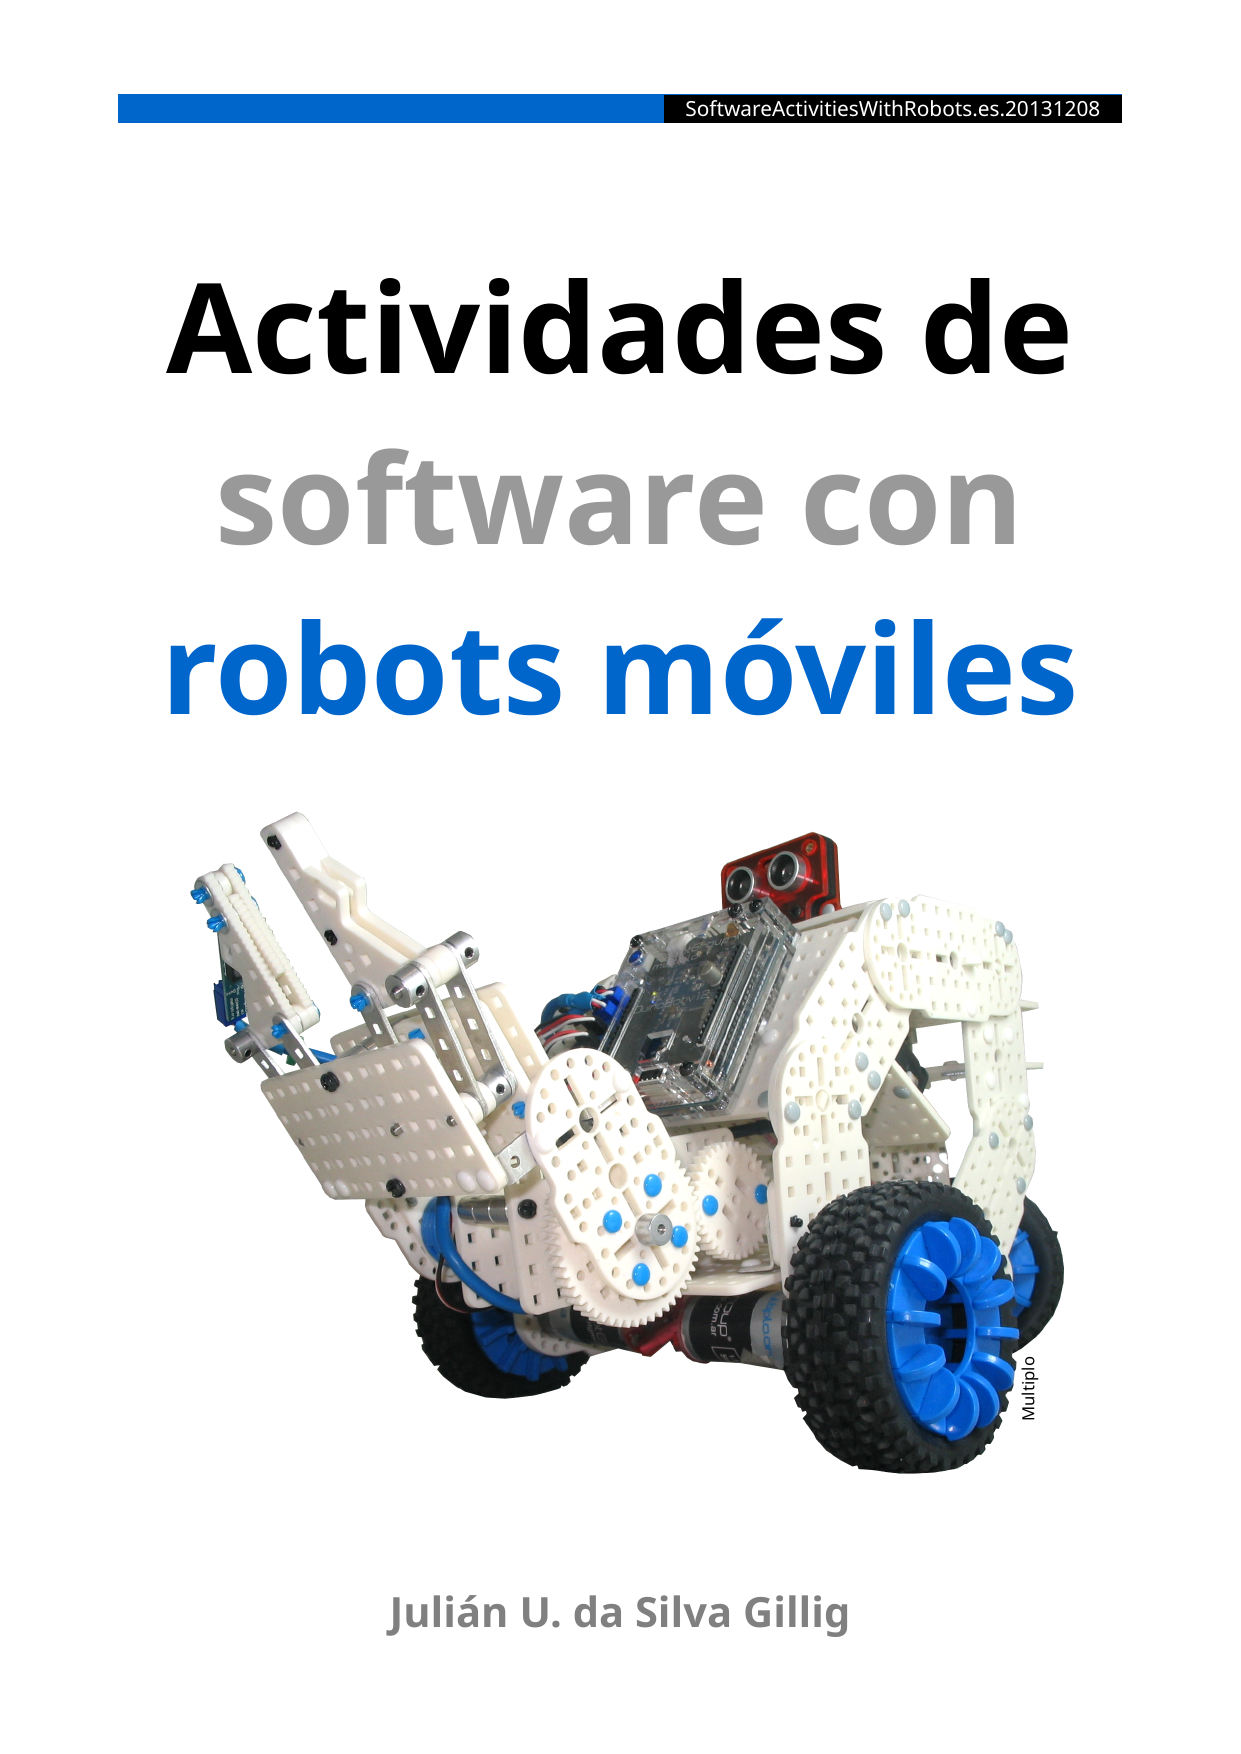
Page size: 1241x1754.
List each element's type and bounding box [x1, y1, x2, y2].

picture [118, 769, 1123, 1523]
